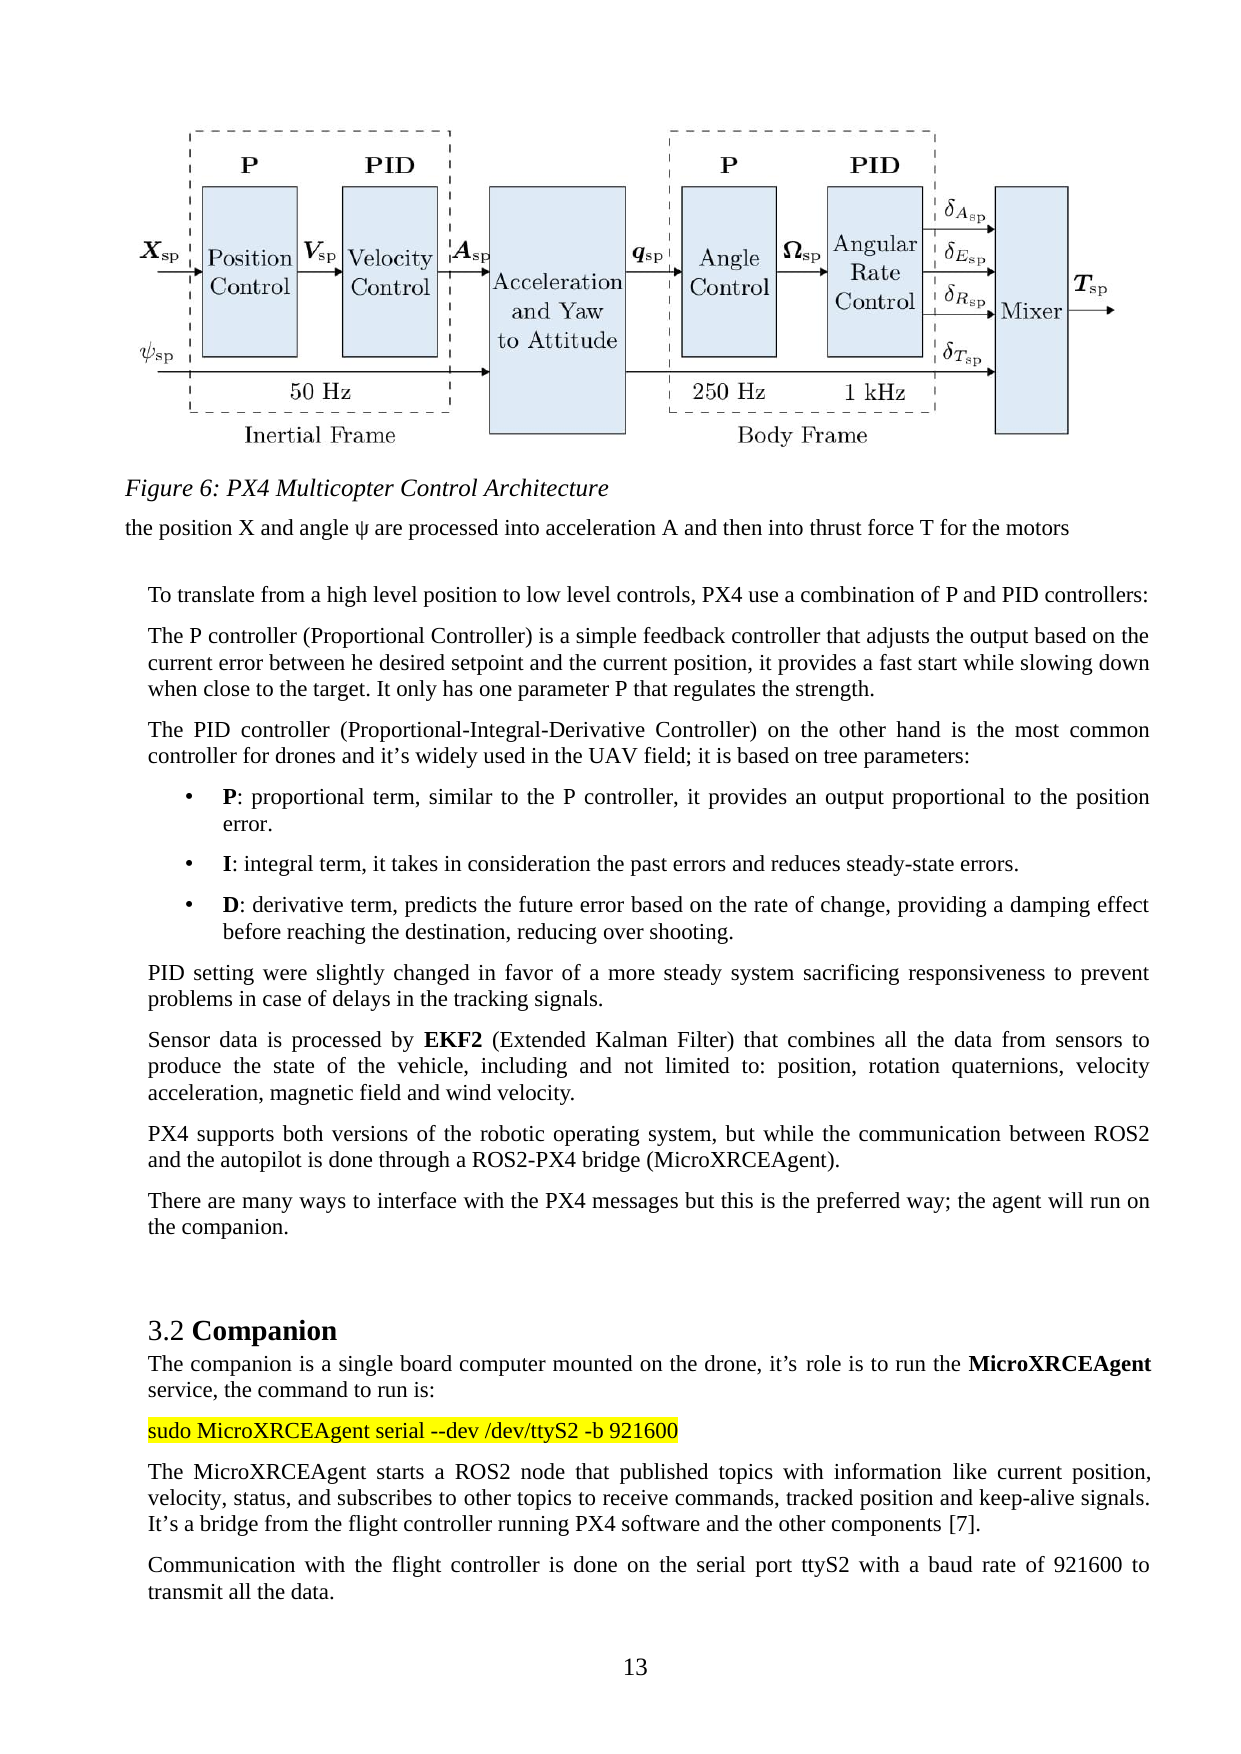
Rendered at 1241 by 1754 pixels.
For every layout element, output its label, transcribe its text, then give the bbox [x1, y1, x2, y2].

list To translate from a high level position to low level controls, PX4 use a combination of P and PID controllers: [148, 581, 1152, 608]
subtitle 3.2 Companion [148, 1313, 1152, 1347]
list PX4 supports both versions of the robotic operating system, but while the communication between ROS2 and the autopilot is done through a ROS2-PX4 bridge (MicroXRCEAgent). [148, 1120, 1152, 1172]
list The PID controller (Proportional-Integral-Derivative Controller) on the other hand is the most common controller for drones and it’s widely used in the UAV field; it is based on tree parameters: [148, 716, 1152, 769]
list the position X and angle ψ are processed into acceleration A and then into thrust force T for the motors [125, 514, 1129, 540]
list sudo MicroXRCEAgent serial --dev /dev/ttyS2 -b 921600 [91, 1417, 1152, 1443]
list Communication with the flight controller is done on the serial port ttyS2 with a baud rate of 921600 to transmit all the data. [91, 1551, 1152, 1604]
list Sensor data is processed by EKF2 (Extended Kalman Filter) that combines all the data from sensors to produce the state of the vehicle, including and not limited to: position, rotation quaternions, velocity acceleration, magnetic field and wind velocity. [91, 1026, 1152, 1105]
list The companion is a single board computer mounted on the drone, it’s role is to run the MicroXRCEAgent service, the command to run is: [148, 1349, 1152, 1402]
list The P controller (Proportional Controller) is a simple feedback controller that adjusts the output based on the current error between he desired setpoint and the current position, it provides a fast start while slowing down when close to the target. It only has one parameter P that regulates the strength. [148, 622, 1152, 701]
list The MicroXRCEAgent starts a ROS2 node that published topics with information like current position, velocity, status, and subscribes to other topics to receive commands, tracked position and keep-alive signals. It’s a bridge from the flight controller running PX4 software and the other components [7]. [91, 1458, 1152, 1537]
list PID setting were slightly changed in favor of a more steady system sacrificing responsiveness to prevent problems in case of delays in the tracking signals. [91, 959, 1152, 1011]
picture [125, 112, 1129, 461]
list Figure 6: PX4 Multicopter Control Architecture [125, 461, 1129, 502]
list P: proportional term, similar to the P controller, it provides an output proportional to the position error. [185, 783, 1152, 836]
list D: derivative term, predicts the future error based on the rate of change, providing a damping effect before reaching the destination, reducing over shooting. [185, 891, 1152, 944]
list I: integral term, it takes in consideration the past errors and reduces steady-state errors. [185, 851, 1152, 877]
list There are many ways to interface with the PX4 messages but this is the preferred way; the agent will run on the companion. [148, 1187, 1152, 1240]
